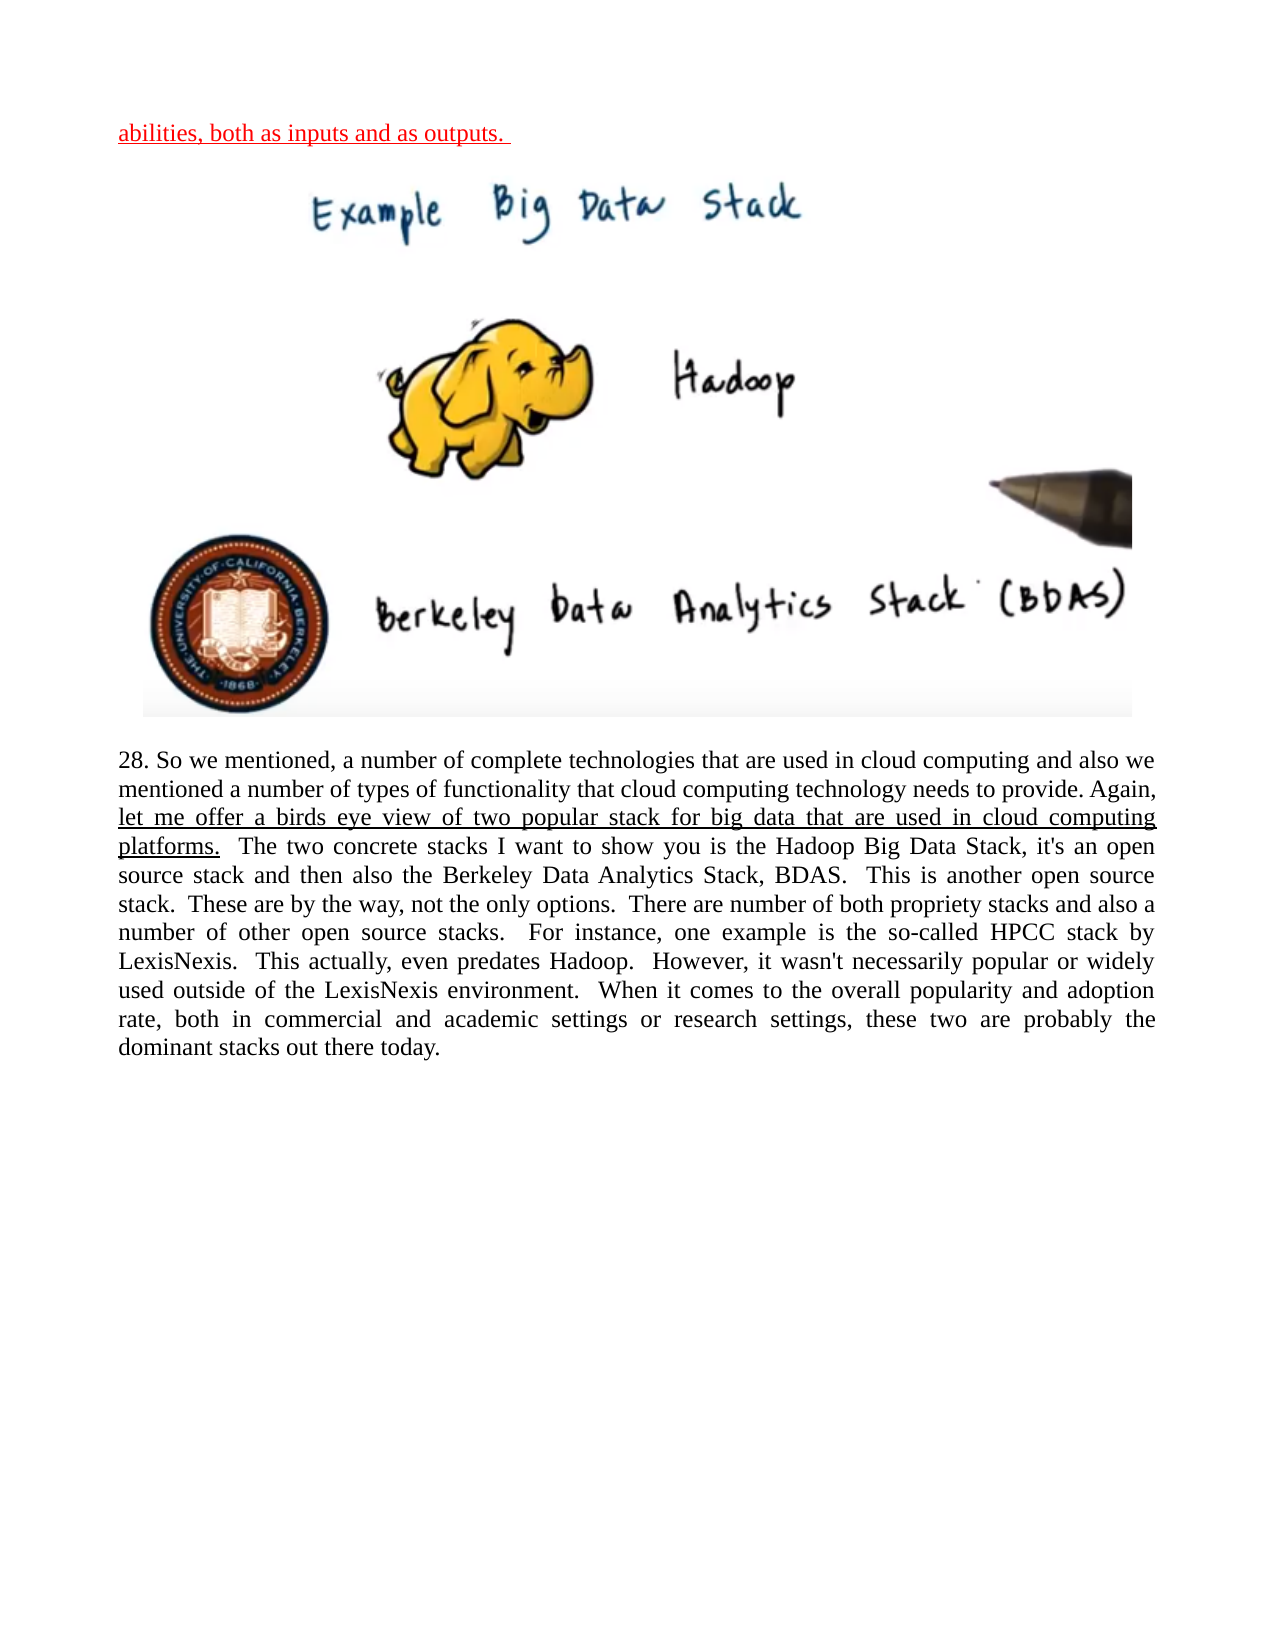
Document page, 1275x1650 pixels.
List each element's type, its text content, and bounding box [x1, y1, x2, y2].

text 28. So we mentioned, a number of complete technologies that are used in cloud computing and also we mentioned a number of types of functionality that cloud computing technology needs to provide. Again, let me offer a birds eye view of two popular stack for big data that are used in cloud computing [118, 745, 1157, 827]
picture [143, 175, 1133, 717]
text platforms. The two concrete stacks I want to show you is the Hadoop Big Data Stack, it's an open source stack and then also the Berkeley Data Analytics Stack, BDAS. This is another open source stack. These are by the way, not the only options. There are number of both propriety stacks and also a number of other open source stacks. For instance, one example is the so-called HPCC stack by LexisNexis. This actually, even predates Hadoop. However, it wasn't necessarily popular or widely used outside of the LexisNexis environment. When it comes to the overall popularity and adoption rate, both in commercial and academic settings or research settings, these two are probably the dominant stacks out there today. [118, 829, 1157, 1061]
text abilities, both as inputs and as outputs. [118, 118, 1157, 147]
